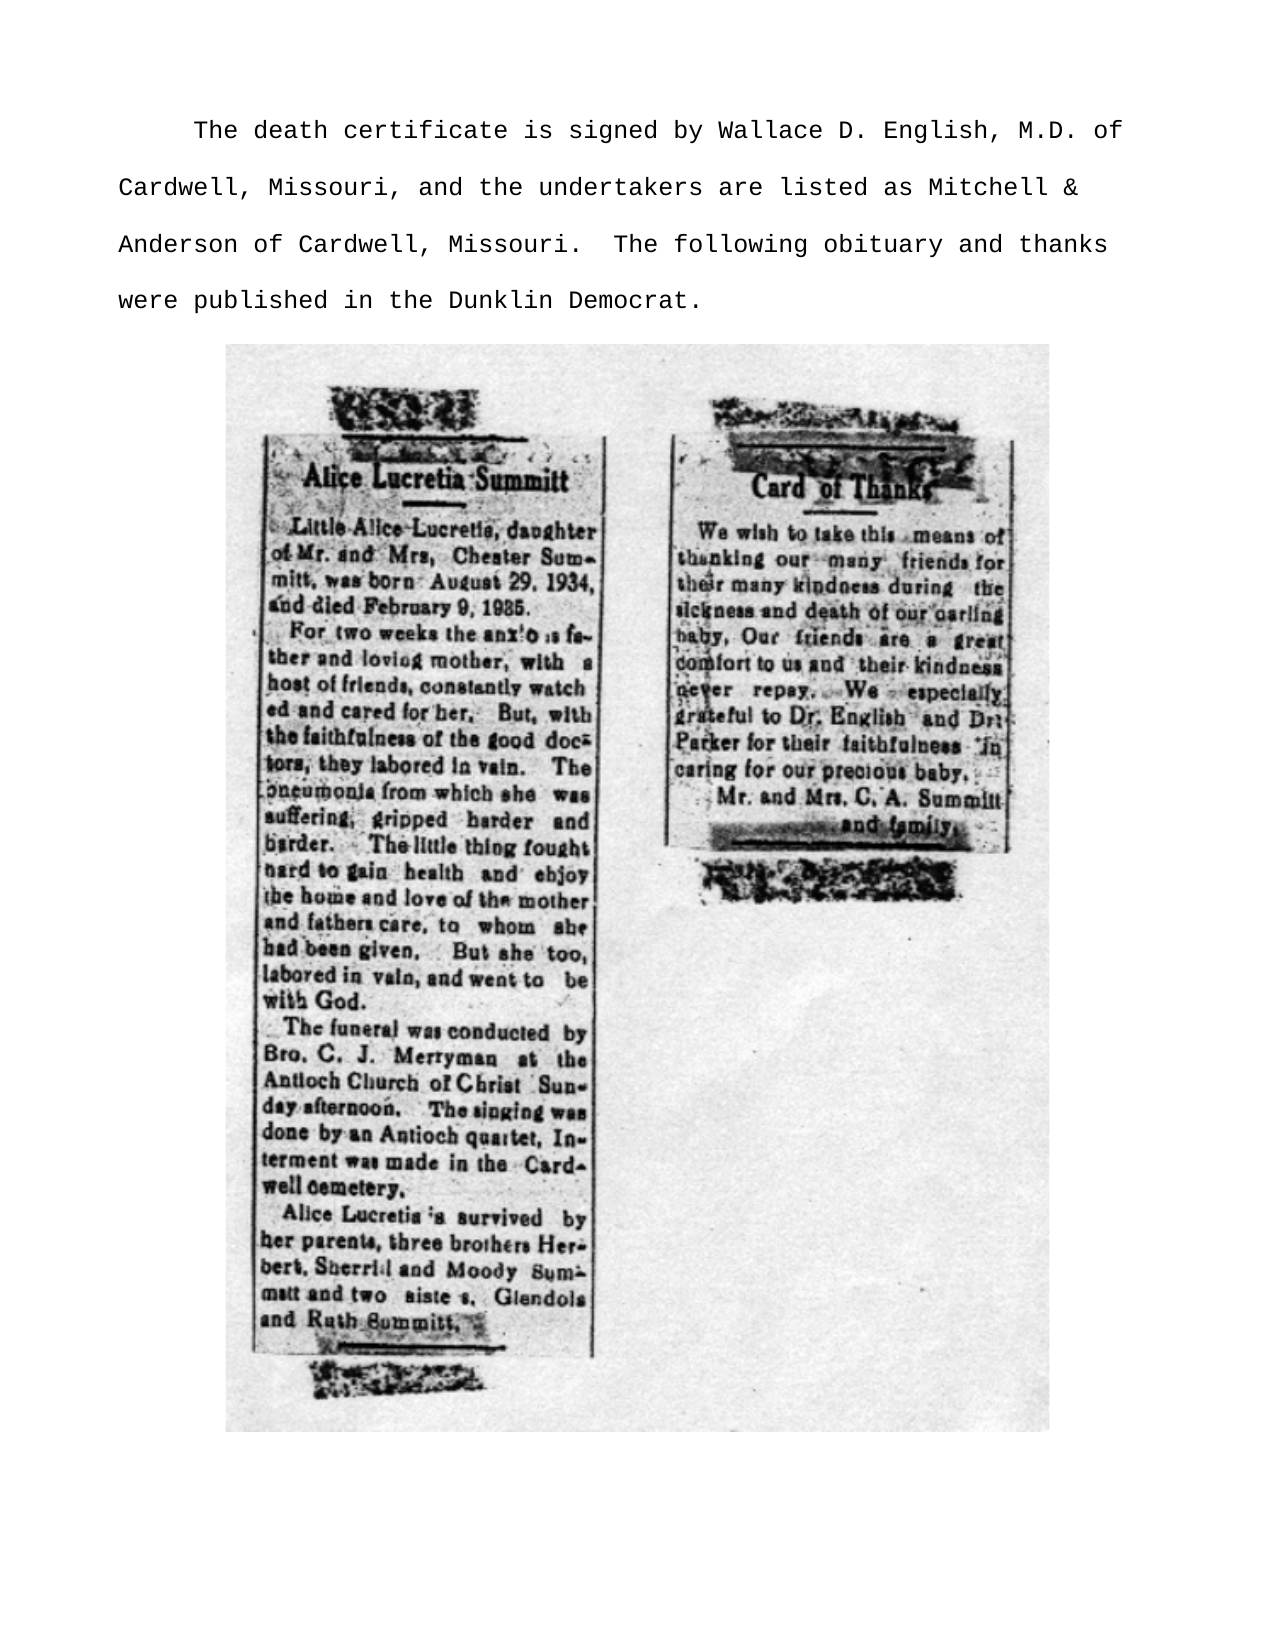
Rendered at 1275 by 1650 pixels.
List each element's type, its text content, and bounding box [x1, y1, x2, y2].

picture [225, 344, 1050, 1432]
text The death certificate is signed by Wallace D. English, M.D. of Cardwell, Missouri, and the undertakers are listed as Mitchell & Anderson of Cardwell, Missouri. The following obituary and thanks were published in the Dunklin Democrat. [118, 118, 1157, 316]
